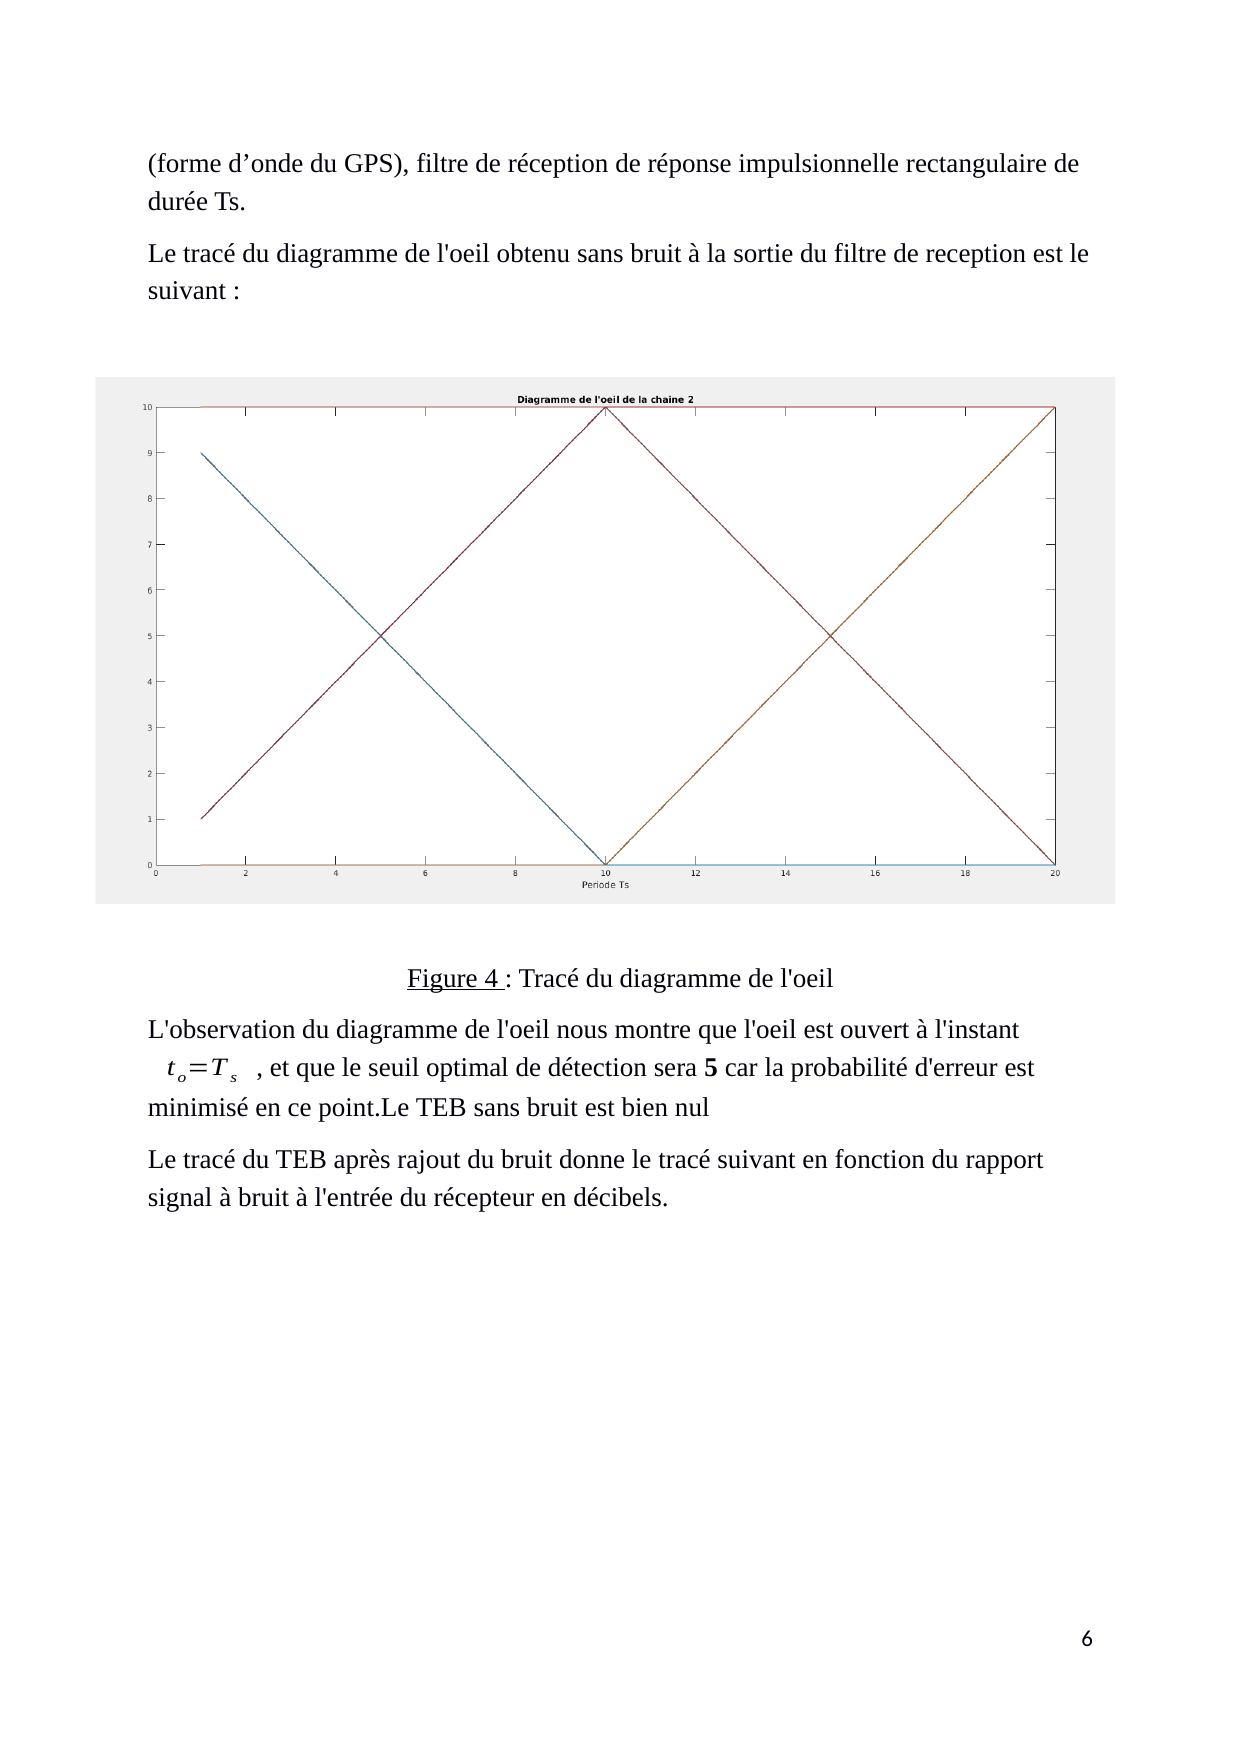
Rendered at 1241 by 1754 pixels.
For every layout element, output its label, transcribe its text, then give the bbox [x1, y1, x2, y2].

text Le tracé du diagramme de l'oeil obtenu sans bruit à la sortie du filtre de reception est le suivant : [148, 237, 1093, 305]
picture [95, 377, 1116, 904]
text (forme d’onde du GPS), filtre de réception de réponse impulsionnelle rectangulaire de durée Ts. [148, 148, 1093, 216]
text Le tracé du TEB après rajout du bruit donne le tracé suivant en fonction du rapport signal à bruit à l'entrée du récepteur en décibels. [148, 1143, 1093, 1212]
text L'observation du diagramme de l'oeil nous montre que l'oeil est ouvert à l'instant , et que le seuil optimal de détection sera 5 car la probabilité d'erreur est minimisé en ce point.Le TEB sans bruit est bien nul [148, 1014, 1093, 1123]
text Figure 4 : Tracé du diagramme de l'oeil [148, 962, 1093, 993]
